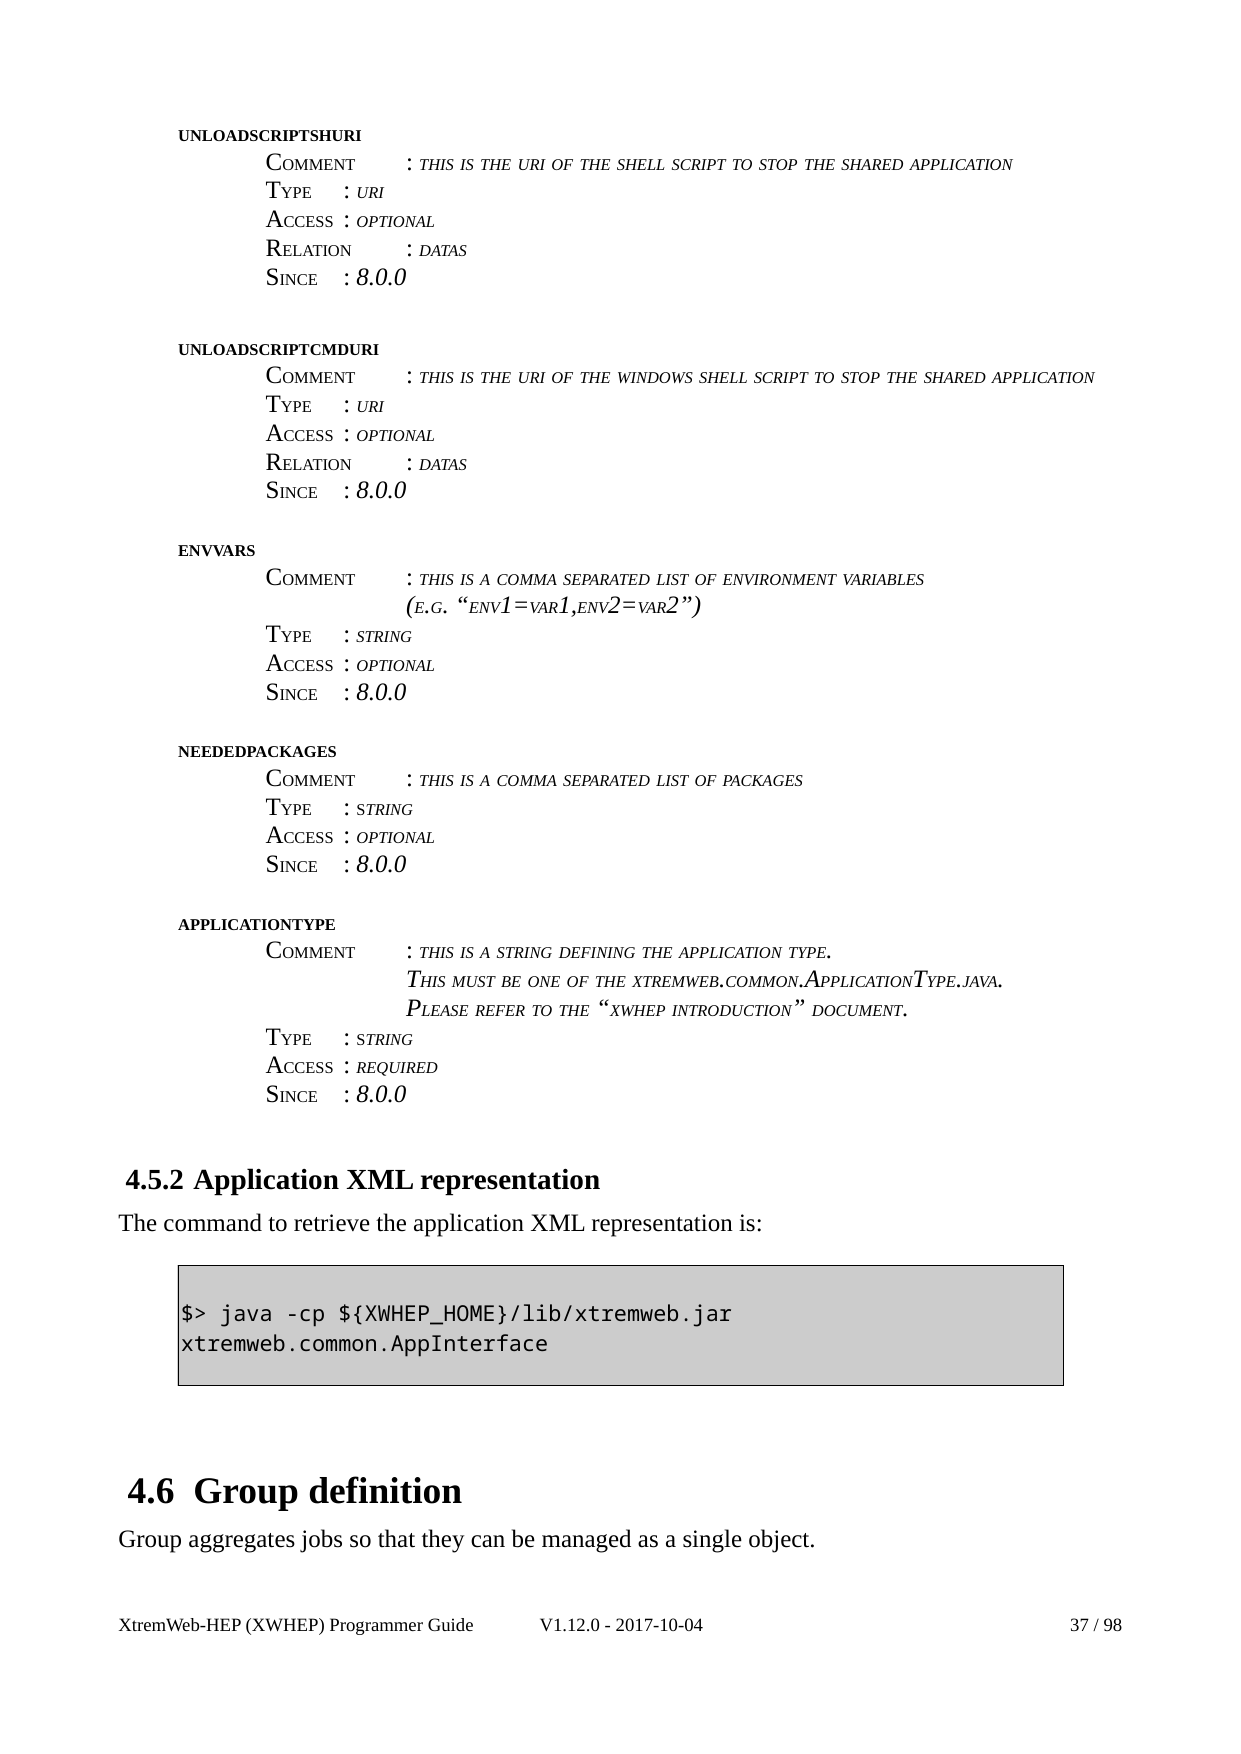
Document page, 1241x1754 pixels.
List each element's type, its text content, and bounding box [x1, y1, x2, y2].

text Comment : this is the uri of the windows shell script to stop the shared application [265, 361, 1122, 389]
text Since : 8.0.0 [265, 849, 1122, 878]
text Type : string [265, 1022, 1122, 1051]
text Type : uri [265, 389, 1122, 418]
text Access : required [265, 1051, 1122, 1079]
text Comment : this is a comma separated list of environment variables (e.g. “env1=var1,env2=var2”) [265, 562, 1122, 619]
text Comment : this is a comma separated list of packages [265, 763, 1122, 792]
text Access : optional [265, 821, 1122, 849]
text Type : uri [265, 176, 1122, 204]
text Since : 8.0.0 [265, 262, 1122, 291]
text Since : 8.0.0 [265, 677, 1122, 706]
text Access : optional [265, 204, 1122, 233]
subtitle Application XML representation [118, 1162, 1122, 1195]
text Since : 8.0.0 [265, 1079, 1122, 1108]
text The command to retrieve the application XML representation is: [118, 1208, 1122, 1237]
text Comment : this is a string defining the application type. This must be one of the xtremweb.common.ApplicationType.java. Please refer to the “xwhep introduction” document. [265, 936, 1122, 1022]
text applicationtype [178, 907, 1122, 936]
text Since : 8.0.0 [265, 476, 1122, 504]
text neededpackages [178, 734, 1122, 763]
text Access : optional [265, 418, 1122, 447]
text Type : string [265, 792, 1122, 821]
subtitle Group definition [118, 1468, 1122, 1511]
text unloadscriptcmduri [178, 332, 1122, 361]
text unloadscriptshuri [178, 118, 1122, 147]
text Access : optional [265, 648, 1122, 677]
text Group aggregates jobs so that they can be managed as a single object. [118, 1524, 1122, 1552]
text Relation : datas [265, 447, 1122, 476]
text Comment : this is the uri of the shell script to stop the shared application [265, 147, 1122, 176]
text Type : string [265, 619, 1122, 648]
text envvars [178, 533, 1122, 562]
text $> java -cp ${XWHEP_HOME}/lib/xtremweb.jar xtremweb.common.AppInterface [179, 1295, 1063, 1355]
text Relation : datas [265, 233, 1122, 262]
